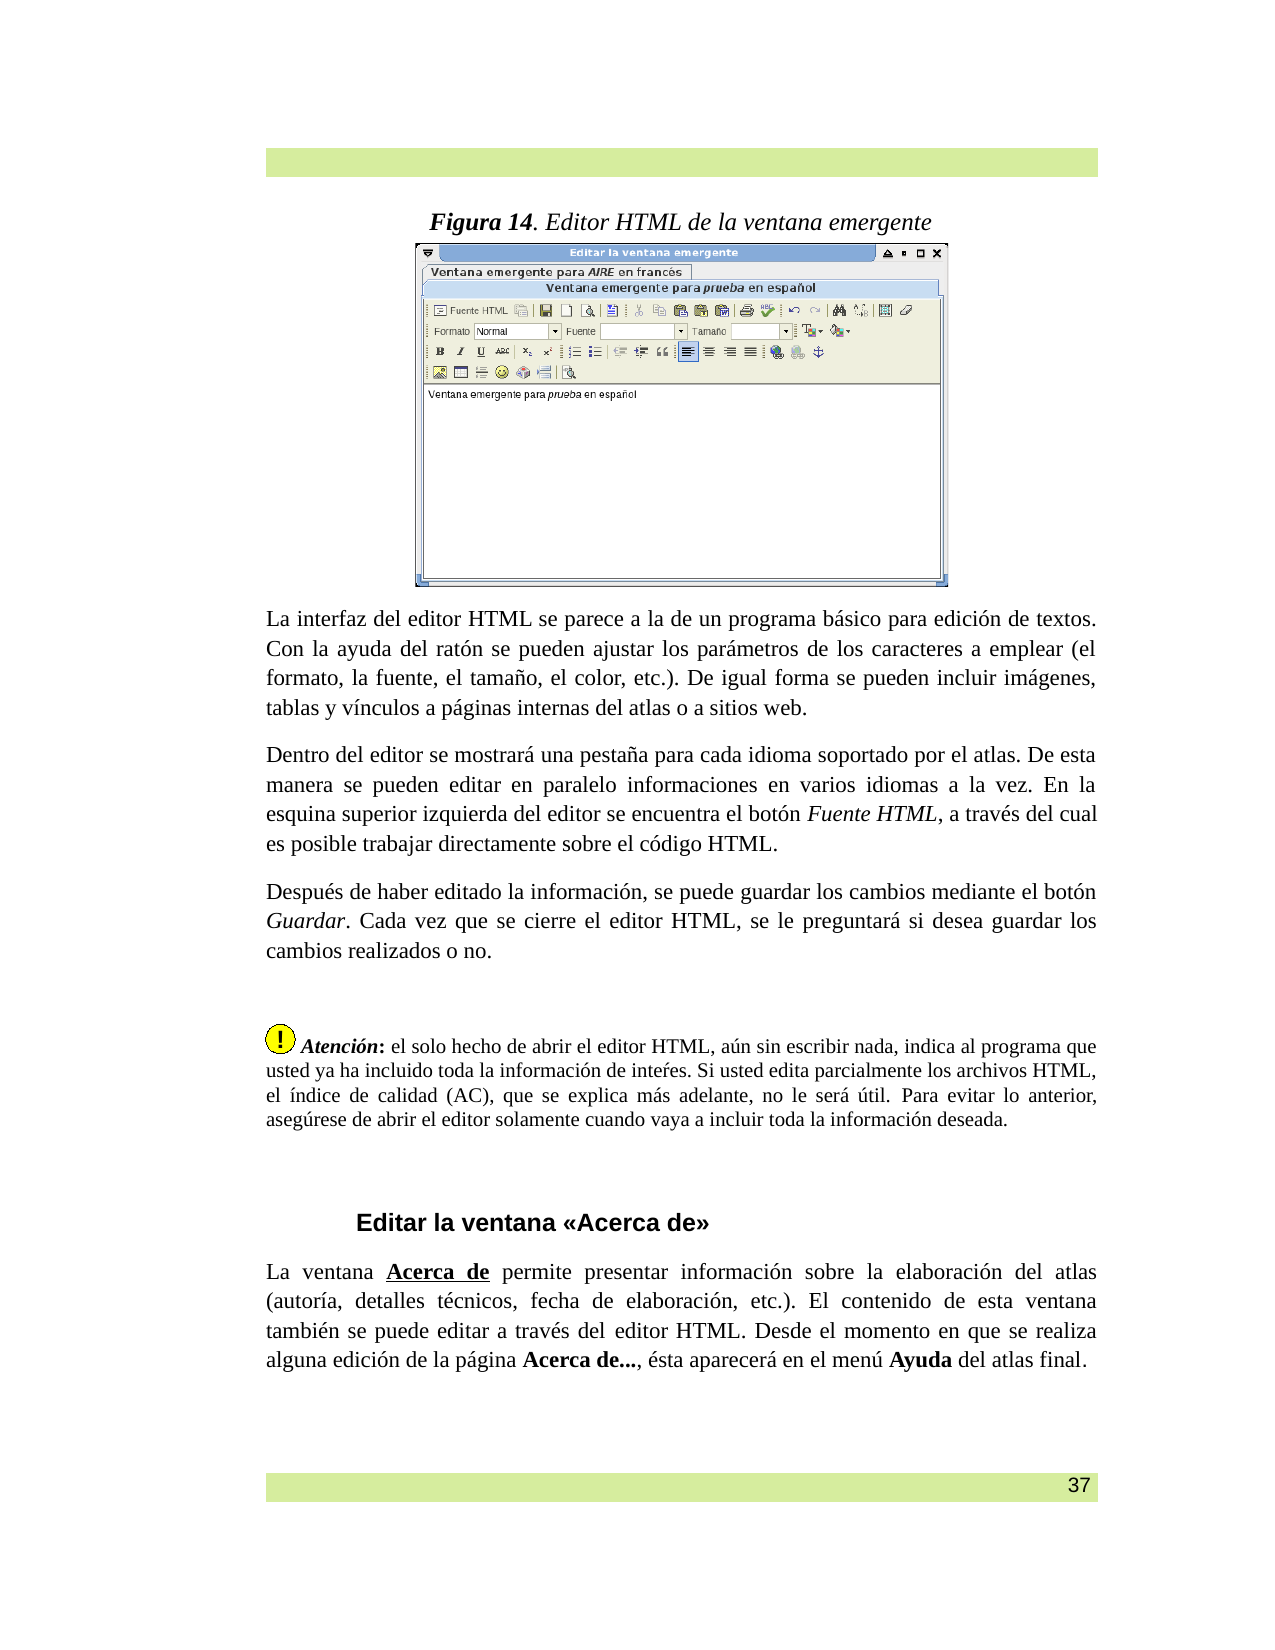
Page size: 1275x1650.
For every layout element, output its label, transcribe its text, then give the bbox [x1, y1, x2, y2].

text Atención: el solo hecho de abrir el editor HTML, aún sin escribir nada, indica al programa que usted ya ha incluido toda la información de inteŕes. Si usted edita parcialmente los archivos HTML, el índice de calidad (AC), que se explica más adelante, no le será útil. Para evitar lo anterior, asegúrese de abrir el editor solamente cuando vaya a incluir toda la información deseada. [266, 1024, 1098, 1131]
text Dentro del editor se mostrará una pestaña para cada idioma soportado por el atlas. De esta manera se pueden editar en paralelo informaciones en varios idiomas a la vez. En la esquina superior izquierda del editor se encuentra el botón Fuente HTML, a través del cual es posible trabajar directamente sobre el código HTML. [266, 739, 1098, 857]
text Después de haber editado la información, se puede guardar los cambios mediante el botón Guardar. Cada vez que se cierre el editor HTML, se le preguntará si desea guardar los cambios realizados o no. [266, 876, 1098, 964]
text La ventana Acerca de permite presentar información sobre la elaboración del atlas (autoría, detalles técnicos, fecha de elaboración, etc.). El contenido de esta ventana también se puede editar a través del editor HTML. Desde el momento en que se realiza alguna edición de la página Acerca de..., ésta aparecerá en el menú Ayuda del atlas final. [266, 1256, 1098, 1373]
text La interfaz del editor HTML se parece a la de un programa básico para edición de textos. Con la ayuda del ratón se pueden ajustar los parámetros de los caracteres a emplear (el formato, la fuente, el tamaño, el color, etc.). De igual forma se pueden incluir imágenes, tablas y vínculos a páginas internas del atlas o a sitios web. [266, 603, 1098, 721]
text Figura 14. Editor HTML de la ventana emergente [266, 207, 1098, 235]
picture [415, 243, 949, 587]
subtitle Editar la ventana «Acerca de» [266, 1208, 1098, 1237]
